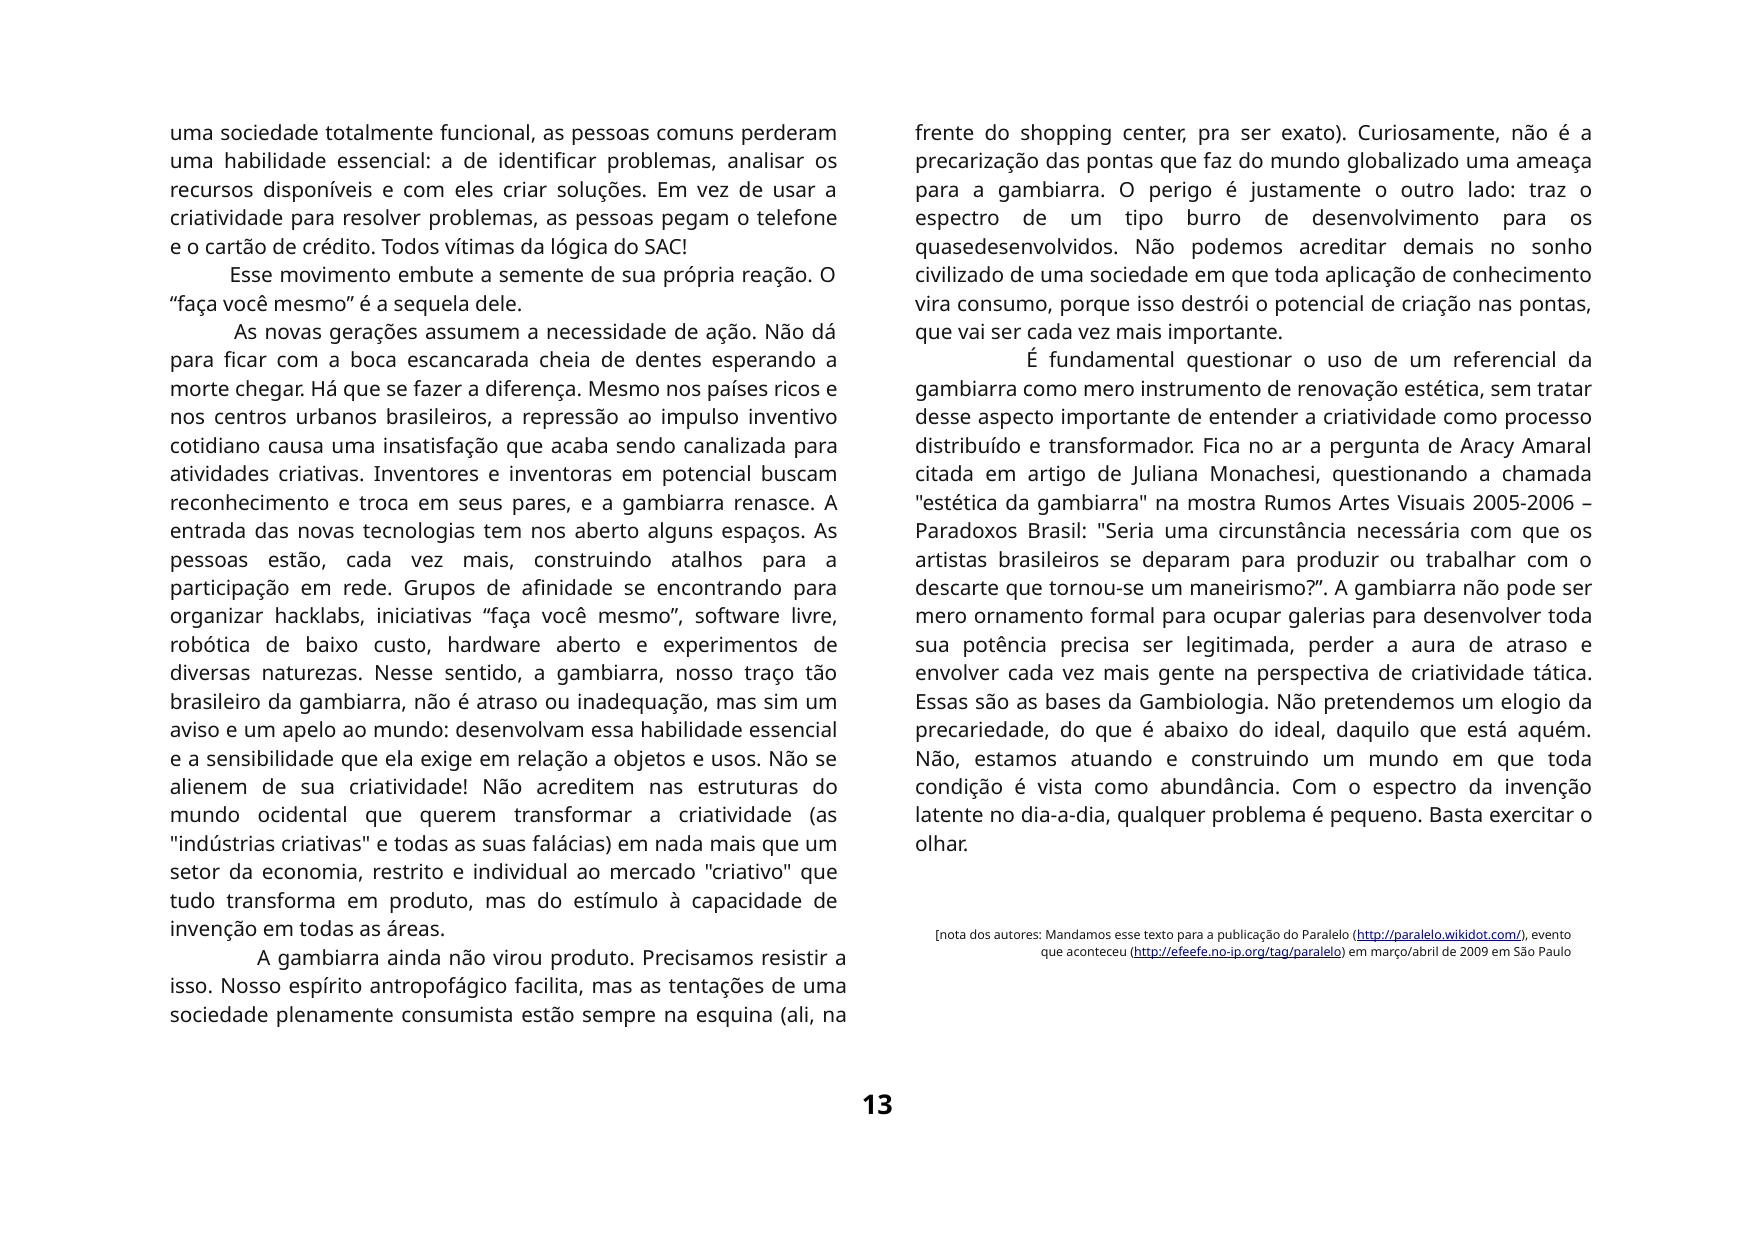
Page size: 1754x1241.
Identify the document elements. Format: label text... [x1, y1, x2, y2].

text uma sociedade totalmente funcional, as pessoas comuns perderam uma habilidade essencial: a de identificar problemas, analisar os recursos disponíveis e com eles criar soluções. Em vez de usar a criatividade para resolver problemas, as pessoas pegam o telefone e o cartão de crédito. Todos vítimas da lógica do SAC! [169, 118, 838, 260]
text [nota dos autores: Mandamos esse texto para a publicação do Paralelo (http://paralelo.wikidot.com/), evento que aconteceu (http://efeefe.no-ip.org/tag/paralelo) em março/abril de 2009 em São Paulo [920, 926, 1571, 960]
text É fundamental questionar o uso de um referencial da gambiarra como mero instrumento de renovação estética, sem tratar desse aspecto importante de entender a criatividade como processo distribuído e transformador. Fica no ar a pergunta de Aracy Amaral citada em artigo de Juliana Monachesi, questionando a chamada "estética da gambiarra" na mostra Rumos Artes Visuais 2005-2006 – Paradoxos Brasil: "Seria uma circunstância necessária com que os artistas brasileiros se deparam para produzir ou trabalhar com o descarte que tornou-se um maneirismo?”. A gambiarra não pode ser mero ornamento formal para ocupar galerias para desenvolver toda sua potência precisa ser legitimada, perder a aura de atraso e envolver cada vez mais gente na perspectiva de criatividade tática. Essas são as bases da Gambiologia. Não pretendemos um elogio da precariedade, do que é abaixo do ideal, daquilo que está aquém. Não, estamos atuando e construindo um mundo em que toda condição é vista como abundância. Com o espectro da invenção latente no dia-a-dia, qualquer problema é pequeno. Basta exercitar o olhar. [915, 346, 1593, 857]
text As novas gerações assumem a necessidade de ação. Não dá para ficar com a boca escancarada cheia de dentes esperando a morte chegar. Há que se fazer a diferença. Mesmo nos países ricos e nos centros urbanos brasileiros, a repressão ao impulso inventivo cotidiano causa uma insatisfação que acaba sendo canalizada para atividades criativas. Inventores e inventoras em potencial buscam reconhecimento e troca em seus pares, e a gambiarra renasce. A entrada das novas tecnologias tem nos aberto alguns espaços. As pessoas estão, cada vez mais, construindo atalhos para a participação em rede. Grupos de afinidade se encontrando para organizar hacklabs, iniciativas “faça você mesmo”, software livre, robótica de baixo custo, hardware aberto e experimentos de diversas naturezas. Nesse sentido, a gambiarra, nosso traço tão brasileiro da gambiarra, não é atraso ou inadequação, mas sim um aviso e um apelo ao mundo: desenvolvam essa habilidade essencial e a sensibilidade que ela exige em relação a objetos e usos. Não se alienem de sua criatividade! Não acreditem nas estruturas do mundo ocidental que querem transformar a criatividade (as "indústrias criativas" e todas as suas falácias) em nada mais que um setor da economia, restrito e individual ao mercado "criativo" que tudo transforma em produto, mas do estímulo à capacidade de invenção em todas as áreas. [169, 317, 838, 943]
text Esse movimento embute a semente de sua própria reação. O “faça você mesmo” é a sequela dele. [169, 260, 838, 317]
text A gambiarra ainda não virou produto. Precisamos resistir a isso. Nosso espírito antropofágico facilita, mas as tentações de uma sociedade plenamente consumista estão sempre na esquina (ali, na [169, 943, 848, 1028]
text frente do shopping center, pra ser exato). Curiosamente, não é a precarização das pontas que faz do mundo globalizado uma ameaça para a gambiarra. O perigo é justamente o outro lado: traz o espectro de um tipo burro de desenvolvimento para os quasedesenvolvidos. Não podemos acreditar demais no sonho civilizado de uma sociedade em que toda aplicação de conhecimento vira consumo, porque isso destrói o potencial de criação nas pontas, que vai ser cada vez mais importante. [915, 118, 1593, 346]
